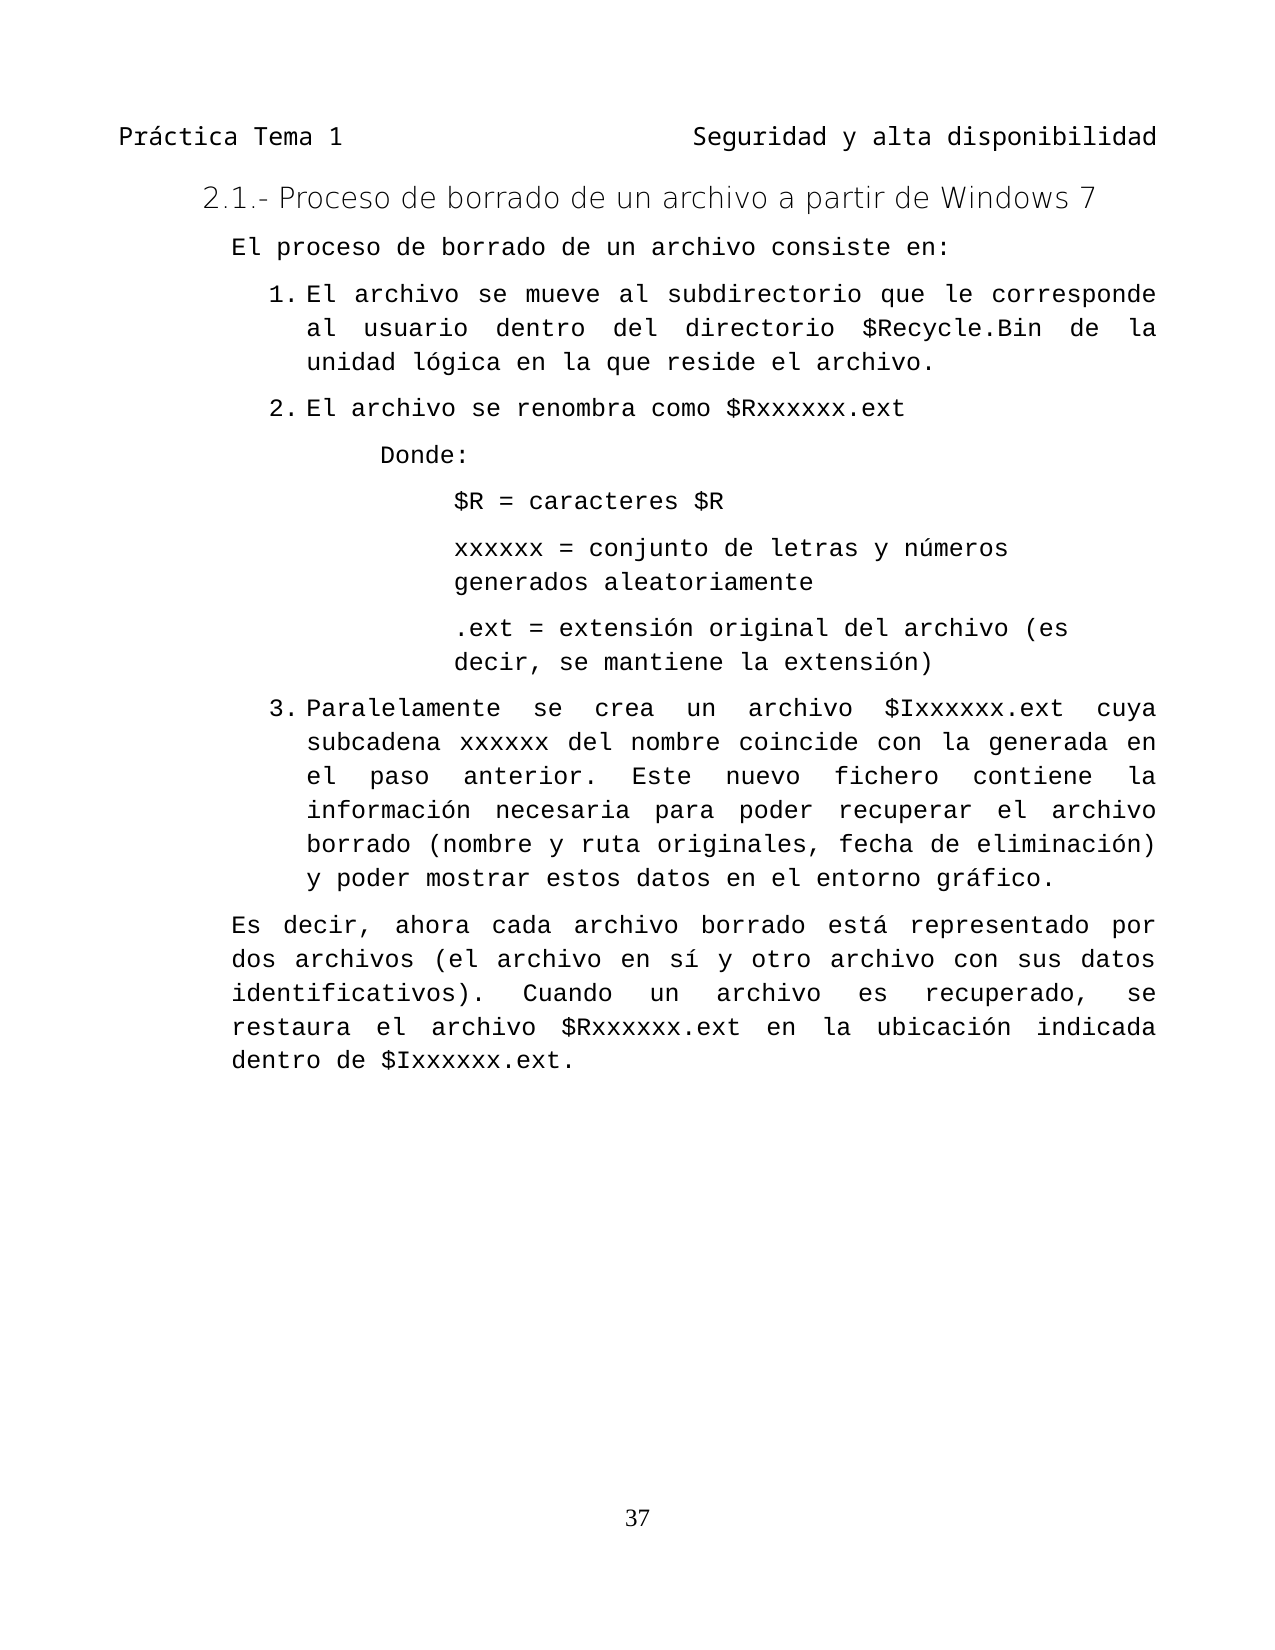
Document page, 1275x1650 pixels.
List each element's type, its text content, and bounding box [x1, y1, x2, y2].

list El archivo se renombra como $Rxxxxxx.ext [268, 396, 1157, 424]
text El proceso de borrado de un archivo consiste en: [231, 235, 1157, 263]
list Paralelamente se crea un archivo $Ixxxxxx.ext cuya subcadena xxxxxx del nombre coincide con la generada en el paso anterior. Este nuevo fichero contiene la información necesaria para poder recuperar el archivo borrado (nombre y ruta originales, fecha de eliminación) y poder mostrar estos datos en el entorno gráfico. [268, 696, 1157, 894]
list El archivo se mueve al subdirectorio que le corresponde al usuario dentro del directorio $Recycle.Bin de la unidad lógica en la que reside el archivo. [268, 281, 1157, 378]
list xxxxxx = conjunto de letras y números generados aleatoriamente [268, 535, 1157, 597]
list Proceso de borrado de un archivo a partir de Windows 7 [193, 182, 1157, 216]
list $R = caracteres $R [268, 489, 1157, 517]
list Donde: [268, 442, 1157, 471]
text Es decir, ahora cada archivo borrado está representado por dos archivos (el archivo en sí y otro archivo con sus datos identificativos). Cuando un archivo es recuperado, se restaura el archivo $Rxxxxxx.ext en la ubicación indicada dentro de $Ixxxxxx.ext. [231, 912, 1157, 1076]
list .ext = extensión original del archivo (es decir, se mantiene la extensión) [268, 616, 1157, 678]
